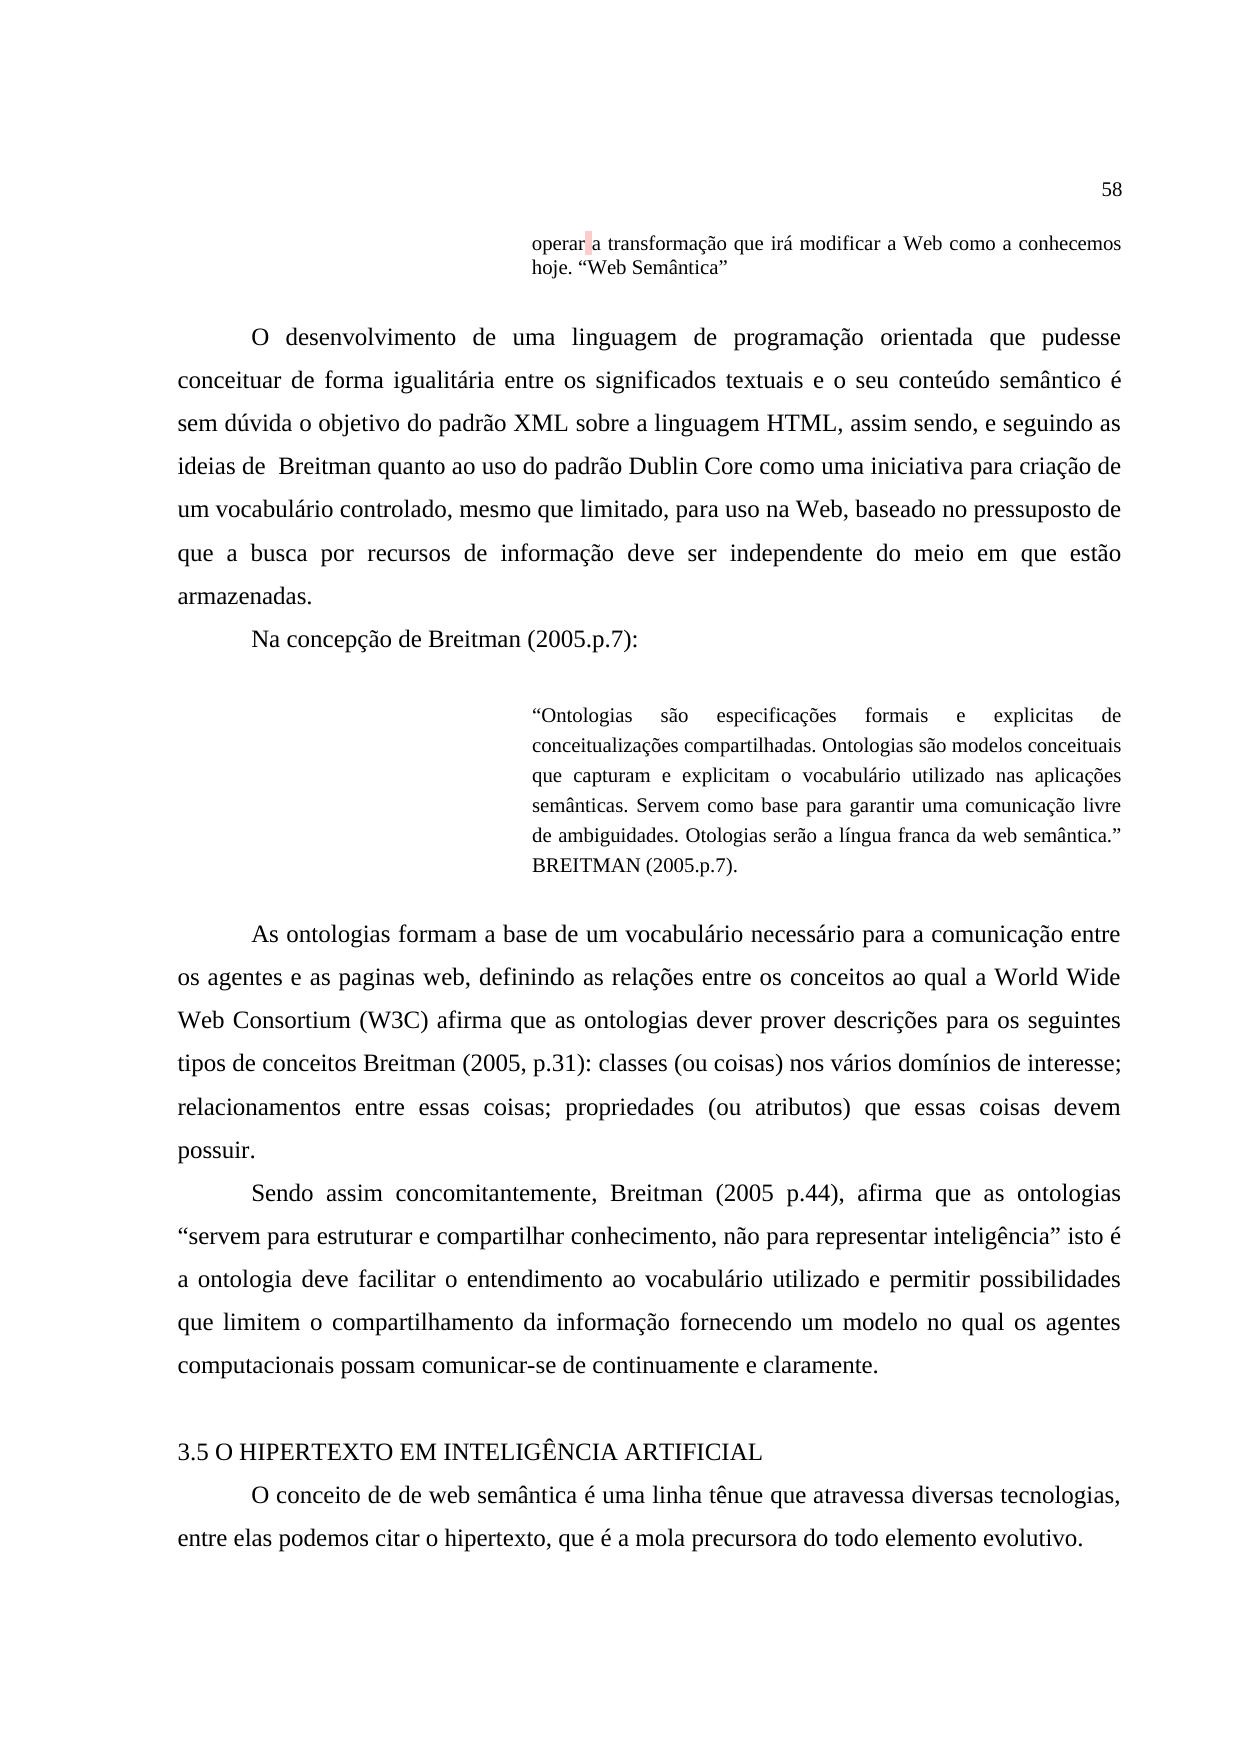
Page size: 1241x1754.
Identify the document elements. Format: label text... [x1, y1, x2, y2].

text O desenvolvimento de uma linguagem de programação orientada que pudesse conceituar de forma igualitária entre os significados textuais e o seu conteúdo semântico é sem dúvida o objetivo do padrão XML sobre a linguagem HTML, assim sendo, e seguindo as ideias de Breitman quanto ao uso do padrão Dublin Core como uma iniciativa para criação de um vocabulário controlado, mesmo que limitado, para uso na Web, baseado no pressuposto de que a busca por recursos de informação deve ser independente do meio em que estão armazenadas. [177, 322, 1122, 609]
text operar a transformação que irá modificar a Web como a conhecemos hoje. “Web Semântica” [532, 231, 1122, 279]
text O conceito de de web semântica é uma linha tênue que atravessa diversas tecnologias, entre elas podemos citar o hipertexto, que é a mola precursora do todo elemento evolutivo. [177, 1480, 1122, 1552]
text Sendo assim concomitantemente, Breitman (2005 p.44), afirma que as ontologias “servem para estruturar e compartilhar conhecimento, não para representar inteligência” isto é a ontologia deve facilitar o entendimento ao vocabulário utilizado e permitir possibilidades que limitem o compartilhamento da informação fornecendo um modelo no qual os agentes computacionais possam comunicar-se de continuamente e claramente. [177, 1178, 1122, 1379]
text As ontologias formam a base de um vocabulário necessário para a comunicação entre os agentes e as paginas web, definindo as relações entre os conceitos ao qual a World Wide Web Consortium (W3C) afirma que as ontologias dever prover descrições para os seguintes tipos de conceitos Breitman (2005, p.31): classes (ou coisas) nos vários domínios de interesse; relacionamentos entre essas coisas; propriedades (ou atributos) que essas coisas devem possuir. [177, 919, 1122, 1163]
text Na concepção de Breitman (2005.p.7): [177, 624, 1122, 653]
text “Ontologias são especificações formais e explicitas de conceitualizações compartilhadas. Ontologias são modelos conceituais que capturam e explicitam o vocabulário utilizado nas aplicações semânticas. Servem como base para garantir uma comunicação livre de ambiguidades. Otologias serão a língua franca da web semântica.” BREITMAN (2005.p.7). [532, 703, 1122, 877]
text 3.5 O HIPERTEXTO EM INTELIGÊNCIA ARTIFICIAL [177, 1437, 1122, 1465]
